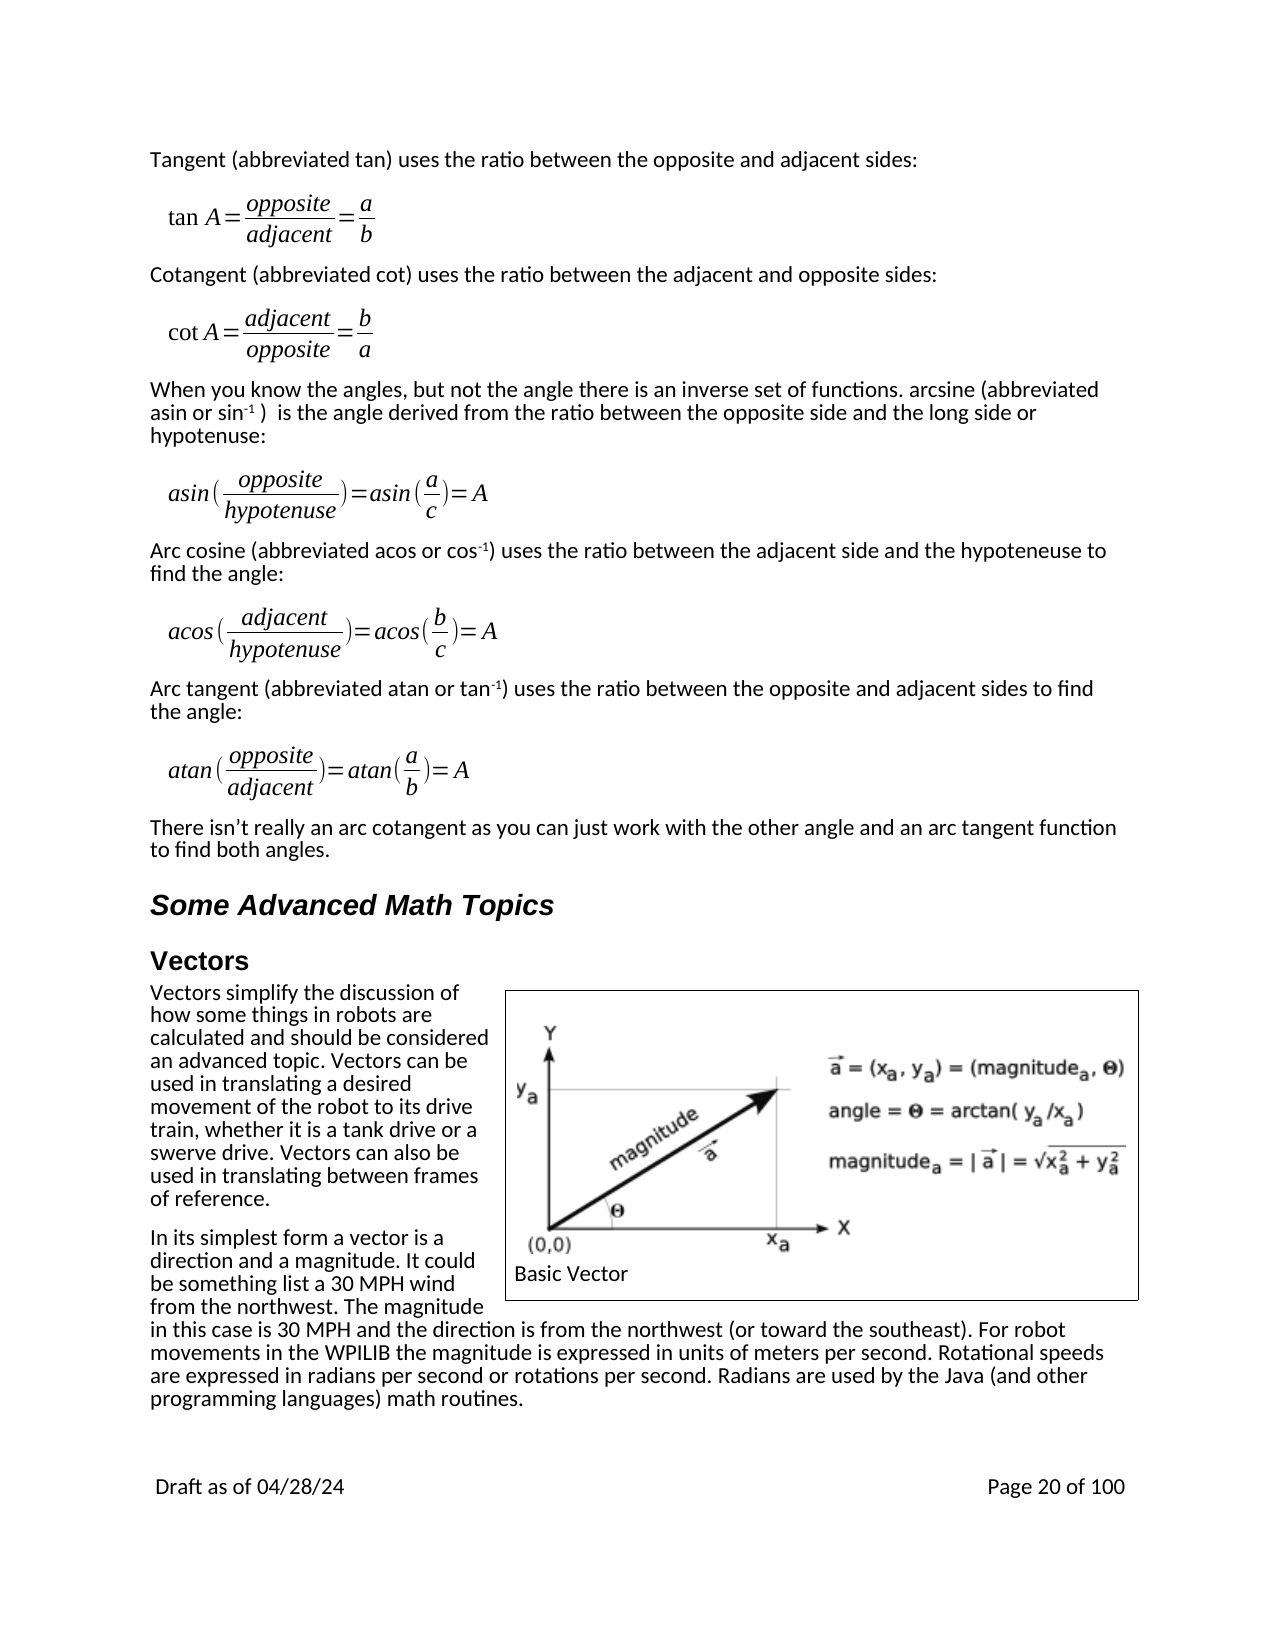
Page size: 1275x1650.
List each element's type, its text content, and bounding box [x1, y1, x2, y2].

text Vectors simplify the discussion of how some things in robots are calculated and should be considered an advanced topic. Vectors can be used in translating a desired movement of the robot to its drive train, whether it is a tank drive or a swerve drive. Vectors can also be used in translating between frames of reference. [150, 983, 1138, 1212]
subtitle Some Advanced Math Topics [150, 888, 1125, 921]
text Arc tangent (abbreviated atan or tan-1) uses the ratio between the opposite and adjacent sides to find the angle: [150, 679, 1125, 725]
picture [516, 998, 1127, 1254]
text There isn’t really an arc cotangent as you can just work with the other angle and an arc tangent function to find both angles. [150, 818, 1125, 863]
text In its simplest form a vector is a direction and a magnitude. It could be something list a 30 MPH wind from the northwest. The magnitude in this case is 30 MPH and the direction is from the northwest (or toward the southeast). For robot movements in the WPILIB the magnitude is expressed in units of meters per second. Rotational speeds are expressed in radians per second or rotations per second. Radians are used by the Java (and other programming languages) math routines. [150, 1228, 1125, 1412]
subtitle Vectors [150, 946, 1125, 976]
text Cotangent (abbreviated cot) uses the ratio between the adjacent and opposite sides: [150, 265, 1125, 288]
text When you know the angles, but not the angle there is an inverse set of functions. arcsine (abbreviated asin or sin-1 ) is the angle derived from the ratio between the opposite side and the long side or hypotenuse: [150, 380, 1125, 449]
text Basic Vector [514, 998, 1129, 1287]
text Tangent (abbreviated tan) uses the ratio between the opposite and adjacent sides: [150, 150, 1125, 173]
text Arc cosine (abbreviated acos or cos-1) uses the ratio between the adjacent side and the hypoteneuse to find the angle: [150, 541, 1125, 587]
text [506, 991, 1138, 1300]
